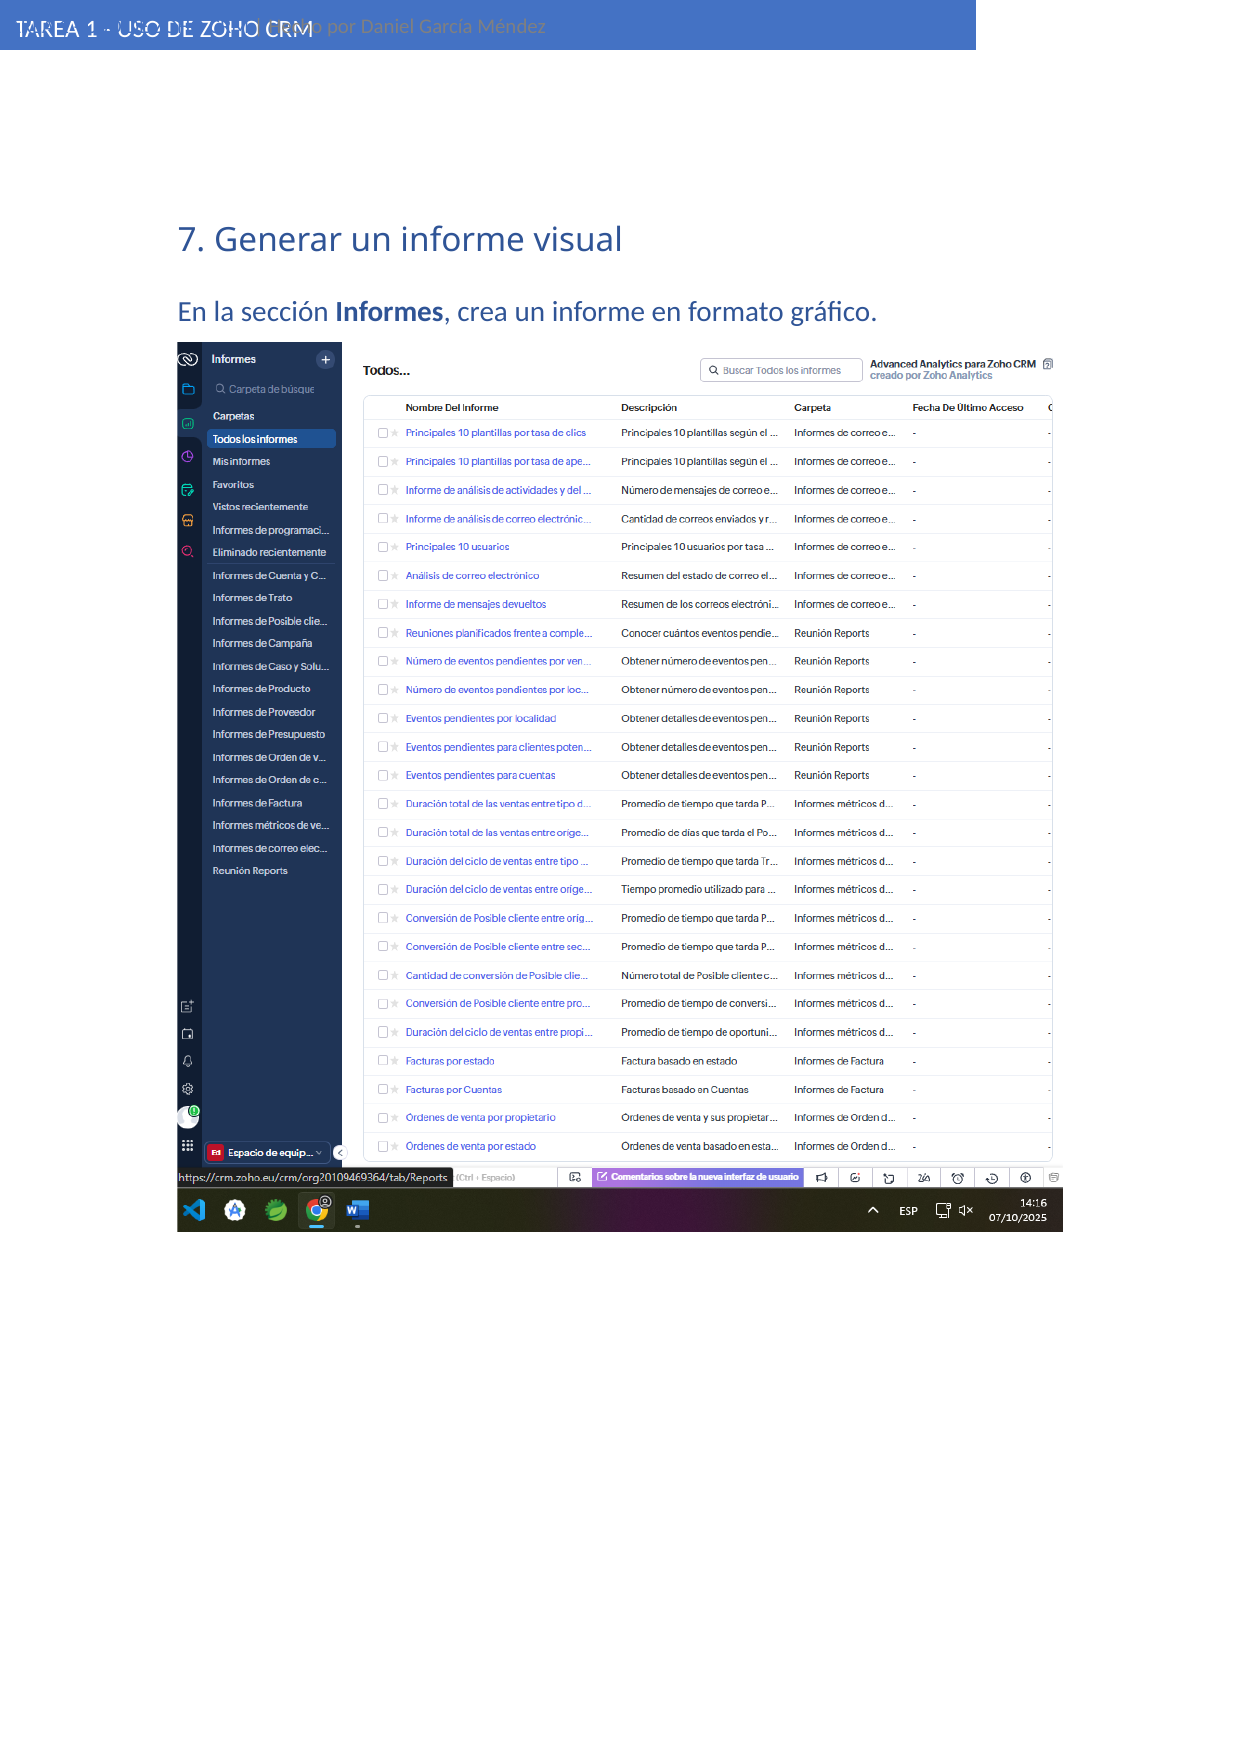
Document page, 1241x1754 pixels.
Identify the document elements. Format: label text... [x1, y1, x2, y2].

subtitle 7. Generar un informe visual [177, 216, 1063, 261]
subtitle En la sección Informes, crea un informe en formato gráfico. [177, 293, 1063, 329]
